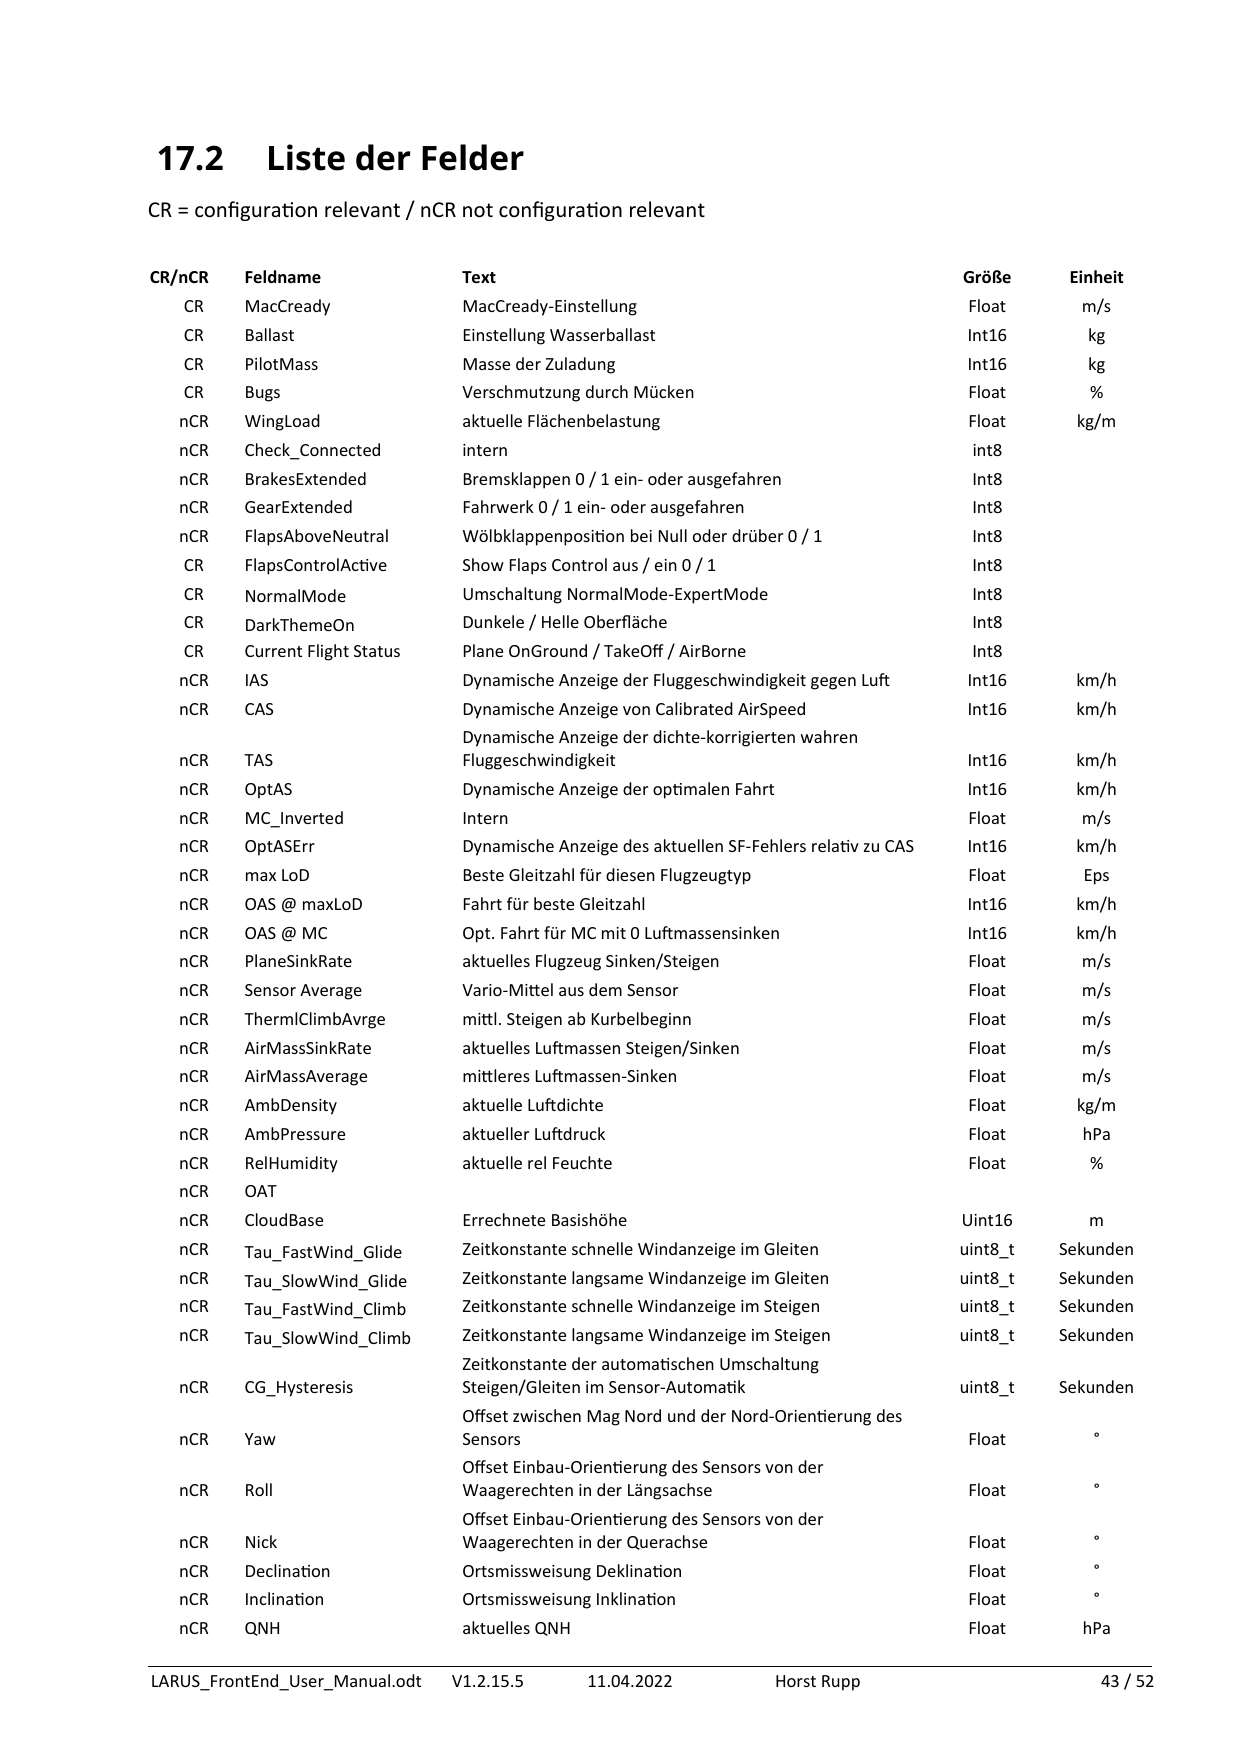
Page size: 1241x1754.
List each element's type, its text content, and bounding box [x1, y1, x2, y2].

table_cell Offset Einbau-Orientierung des Sensors von der Waagerechten in der Längsachse [459, 1453, 930, 1504]
table_cell nCR [146, 1033, 241, 1062]
table_cell FlapsControlActive [241, 550, 459, 579]
table_cell OAS @ maxLoD [241, 889, 459, 918]
table_cell m/s [1044, 1062, 1149, 1090]
table_cell aktuelles Flugzeug Sinken/Steigen [459, 947, 930, 975]
table_header Größe [930, 260, 1044, 291]
table_cell aktueller Luftdruck [459, 1119, 930, 1148]
table_cell Dynamische Anzeige von Calibrated AirSpeed [459, 694, 930, 722]
table_cell Int16 [930, 774, 1044, 803]
table_cell nCR [146, 1613, 241, 1642]
table_cell Dynamische Anzeige der Fluggeschwindigkeit gegen Luft [459, 665, 930, 694]
table_cell Umschaltung NormalMode-ExpertMode [459, 579, 930, 607]
table_cell Fahrwerk 0 / 1 ein- oder ausgefahren [459, 493, 930, 521]
table_cell MacCready-Einstellung [459, 291, 930, 320]
table_cell nCR [146, 918, 241, 947]
table_cell AirMassAverage [241, 1062, 459, 1090]
table_cell PlaneSinkRate [241, 947, 459, 975]
table_cell [1044, 464, 1149, 492]
table_cell [459, 1177, 930, 1205]
table_cell nCR [146, 975, 241, 1004]
table_cell Int8 [930, 636, 1044, 665]
table_cell AirMassSinkRate [241, 1033, 459, 1062]
table_cell [1044, 435, 1149, 464]
table_cell m/s [1044, 975, 1149, 1004]
table_cell CloudBase [241, 1205, 459, 1234]
table_cell Dunkele / Helle Oberfläche [459, 608, 930, 636]
table_cell nCR [146, 1177, 241, 1205]
table_cell uint8_t [930, 1349, 1044, 1401]
table_cell Declination [241, 1556, 459, 1584]
table_cell nCR [146, 889, 241, 918]
table_cell nCR [146, 947, 241, 975]
table_header Text [459, 260, 930, 291]
table_cell km/h [1044, 918, 1149, 947]
table_cell AmbPressure [241, 1119, 459, 1148]
table_cell nCR [146, 1004, 241, 1033]
table_cell Uint16 [930, 1205, 1044, 1234]
table_cell Float [930, 1613, 1044, 1642]
table_cell Float [930, 803, 1044, 832]
table_cell ° [1044, 1401, 1149, 1452]
table_cell Tau_SlowWind_Climb [241, 1320, 459, 1349]
table_cell CR [146, 579, 241, 607]
table_cell uint8_t [930, 1234, 1044, 1263]
table_cell [1044, 636, 1149, 665]
table_cell uint8_t [930, 1292, 1044, 1320]
table_cell Zeitkonstante schnelle Windanzeige im Gleiten [459, 1234, 930, 1263]
table_cell nCR [146, 1062, 241, 1090]
table_cell nCR [146, 1320, 241, 1349]
table_cell CR [146, 608, 241, 636]
table_cell Ortsmissweisung Inklination [459, 1585, 930, 1613]
table_cell CR [146, 378, 241, 406]
text CR = configuration relevant / nCR not configuration relevant [148, 195, 1152, 223]
table_cell kg [1044, 320, 1149, 349]
table_cell m/s [1044, 947, 1149, 975]
table_cell Int16 [930, 320, 1044, 349]
table_cell Nick [241, 1504, 459, 1556]
table_cell nCR [146, 435, 241, 464]
table_cell nCR [146, 1205, 241, 1234]
table_cell Int16 [930, 349, 1044, 377]
table_cell BrakesExtended [241, 464, 459, 492]
table_cell m [1044, 1205, 1149, 1234]
table_cell WingLoad [241, 406, 459, 435]
table_cell Opt. Fahrt für MC mit 0 Luftmassensinken [459, 918, 930, 947]
table_cell Float [930, 1148, 1044, 1177]
table_header Feldname [241, 260, 459, 291]
table_cell Int8 [930, 550, 1044, 579]
table_cell Float [930, 406, 1044, 435]
table_cell nCR [146, 860, 241, 889]
table_cell Offset zwischen Mag Nord und der Nord-Orientierung des Sensors [459, 1401, 930, 1452]
table_cell PilotMass [241, 349, 459, 377]
table_cell aktuelles Luftmassen Steigen/Sinken [459, 1033, 930, 1062]
table_cell Current Flight Status [241, 636, 459, 665]
table_cell OptAS [241, 774, 459, 803]
table_cell nCR [146, 1292, 241, 1320]
table_cell Int8 [930, 464, 1044, 492]
table_cell [1044, 579, 1149, 607]
table_cell int8 [930, 435, 1044, 464]
table_cell Int16 [930, 832, 1044, 860]
table_cell nCR [146, 774, 241, 803]
table_cell nCR [146, 694, 241, 722]
table_cell nCR [146, 521, 241, 550]
table_cell [1044, 550, 1149, 579]
table_cell Beste Gleitzahl für diesen Flugzeugtyp [459, 860, 930, 889]
table_cell Tau_FastWind_Glide [241, 1234, 459, 1263]
table_cell Eps [1044, 860, 1149, 889]
table_cell NormalMode [241, 579, 459, 607]
table_cell nCR [146, 665, 241, 694]
table_cell Show Flaps Control aus / ein 0 / 1 [459, 550, 930, 579]
table_cell nCR [146, 723, 241, 774]
table_cell Int8 [930, 493, 1044, 521]
table_cell CAS [241, 694, 459, 722]
table_cell Check_Connected [241, 435, 459, 464]
table_cell nCR [146, 803, 241, 832]
table_cell % [1044, 1148, 1149, 1177]
table_cell aktuelle Flächenbelastung [459, 406, 930, 435]
table_cell Dynamische Anzeige der optimalen Fahrt [459, 774, 930, 803]
table_cell Int16 [930, 889, 1044, 918]
table_cell Int8 [930, 521, 1044, 550]
table_cell ° [1044, 1585, 1149, 1613]
table_cell AmbDensity [241, 1090, 459, 1119]
table_cell hPa [1044, 1119, 1149, 1148]
table_cell Int16 [930, 723, 1044, 774]
subtitle Liste der Felder [148, 134, 1152, 180]
table_cell OAS @ MC [241, 918, 459, 947]
table_cell Int8 [930, 608, 1044, 636]
table_cell Sekunden [1044, 1234, 1149, 1263]
table_cell Float [930, 1090, 1044, 1119]
table_cell Vario-Mittel aus dem Sensor [459, 975, 930, 1004]
table_cell kg/m [1044, 406, 1149, 435]
table_cell Fahrt für beste Gleitzahl [459, 889, 930, 918]
table_cell hPa [1044, 1613, 1149, 1642]
table_header CR/nCR [146, 260, 241, 291]
table_cell Tau_FastWind_Climb [241, 1292, 459, 1320]
table_cell m/s [1044, 803, 1149, 832]
table_cell nCR [146, 1504, 241, 1556]
table_cell Float [930, 947, 1044, 975]
table_cell Intern [459, 803, 930, 832]
table_cell GearExtended [241, 493, 459, 521]
table_cell km/h [1044, 832, 1149, 860]
table_cell QNH [241, 1613, 459, 1642]
table_cell ° [1044, 1556, 1149, 1584]
table_cell Einstellung Wasserballast [459, 320, 930, 349]
table_cell nCR [146, 1090, 241, 1119]
table_cell Offset Einbau-Orientierung des Sensors von der Waagerechten in der Querachse [459, 1504, 930, 1556]
table_cell km/h [1044, 889, 1149, 918]
table_cell TAS [241, 723, 459, 774]
table_cell CR [146, 636, 241, 665]
table_cell FlapsAboveNeutral [241, 521, 459, 550]
table_cell mittleres Luftmassen-Sinken [459, 1062, 930, 1090]
table_cell Float [930, 1401, 1044, 1452]
table_cell Sekunden [1044, 1349, 1149, 1401]
table_cell Float [930, 860, 1044, 889]
table_cell Zeitkonstante langsame Windanzeige im Gleiten [459, 1263, 930, 1292]
table_cell nCR [146, 1453, 241, 1504]
table_cell Dynamische Anzeige des aktuellen SF-Fehlers relativ zu CAS [459, 832, 930, 860]
table_cell % [1044, 378, 1149, 406]
table_cell aktuelles QNH [459, 1613, 930, 1642]
table_cell Float [930, 1119, 1044, 1148]
table_cell CR [146, 320, 241, 349]
table_cell Float [930, 1504, 1044, 1556]
table_cell nCR [146, 1556, 241, 1584]
table_cell Float [930, 1556, 1044, 1584]
table_cell nCR [146, 493, 241, 521]
table_cell CR [146, 550, 241, 579]
table_cell Sekunden [1044, 1292, 1149, 1320]
table_cell Int16 [930, 665, 1044, 694]
table_cell Tau_SlowWind_Glide [241, 1263, 459, 1292]
table_cell Sensor Average [241, 975, 459, 1004]
table_cell km/h [1044, 665, 1149, 694]
table_cell m/s [1044, 291, 1149, 320]
table_header Einheit [1044, 260, 1149, 291]
table_cell [1044, 608, 1149, 636]
table_cell Yaw [241, 1401, 459, 1452]
table_cell uint8_t [930, 1263, 1044, 1292]
table_cell Float [930, 1453, 1044, 1504]
table_cell Zeitkonstante schnelle Windanzeige im Steigen [459, 1292, 930, 1320]
table_cell nCR [146, 1349, 241, 1401]
table_cell Bremsklappen 0 / 1 ein- oder ausgefahren [459, 464, 930, 492]
table_cell Dynamische Anzeige der dichte-korrigierten wahren Fluggeschwindigkeit [459, 723, 930, 774]
table_cell nCR [146, 1234, 241, 1263]
table_cell Plane OnGround / TakeOff / AirBorne [459, 636, 930, 665]
table_cell ThermlClimbAvrge [241, 1004, 459, 1033]
table_cell Float [930, 378, 1044, 406]
table_cell km/h [1044, 723, 1149, 774]
table_cell mittl. Steigen ab Kurbelbeginn [459, 1004, 930, 1033]
table_cell OptASErr [241, 832, 459, 860]
table_cell [1044, 493, 1149, 521]
table_cell DarkThemeOn [241, 608, 459, 636]
table_cell m/s [1044, 1033, 1149, 1062]
table_cell nCR [146, 1401, 241, 1452]
table_cell OAT [241, 1177, 459, 1205]
table_cell nCR [146, 1148, 241, 1177]
table_cell Errechnete Basishöhe [459, 1205, 930, 1234]
table_cell MacCready [241, 291, 459, 320]
table_cell nCR [146, 832, 241, 860]
table_cell km/h [1044, 694, 1149, 722]
table_cell Masse der Zuladung [459, 349, 930, 377]
table_cell Ortsmissweisung Deklination [459, 1556, 930, 1584]
table_cell nCR [146, 1119, 241, 1148]
table_cell Float [930, 975, 1044, 1004]
table_cell intern [459, 435, 930, 464]
table_cell Int16 [930, 918, 1044, 947]
table_cell Ballast [241, 320, 459, 349]
table_cell [1044, 1177, 1149, 1205]
table_cell nCR [146, 406, 241, 435]
table_cell ° [1044, 1453, 1149, 1504]
table_cell Int8 [930, 579, 1044, 607]
table_cell RelHumidity [241, 1148, 459, 1177]
table_cell Sekunden [1044, 1320, 1149, 1349]
table_cell CR [146, 291, 241, 320]
table_cell m/s [1044, 1004, 1149, 1033]
table_cell nCR [146, 1263, 241, 1292]
table_cell Bugs [241, 378, 459, 406]
table_cell [1044, 521, 1149, 550]
table_cell nCR [146, 464, 241, 492]
table_cell Float [930, 1004, 1044, 1033]
table_cell Verschmutzung durch Mücken [459, 378, 930, 406]
table_cell CR [146, 349, 241, 377]
table_cell kg/m [1044, 1090, 1149, 1119]
table_cell CG_Hysteresis [241, 1349, 459, 1401]
table_cell IAS [241, 665, 459, 694]
table_cell Float [930, 291, 1044, 320]
table_cell nCR [146, 1585, 241, 1613]
table_cell ° [1044, 1504, 1149, 1556]
table_cell Inclination [241, 1585, 459, 1613]
table_cell [930, 1177, 1044, 1205]
table_cell Zeitkonstante der automatischen Umschaltung Steigen/Gleiten im Sensor-Automatik [459, 1349, 930, 1401]
table_cell aktuelle rel Feuchte [459, 1148, 930, 1177]
table_cell km/h [1044, 774, 1149, 803]
table_cell Wölbklappenposition bei Null oder drüber 0 / 1 [459, 521, 930, 550]
table_cell max LoD [241, 860, 459, 889]
table_cell Int16 [930, 694, 1044, 722]
table_cell uint8_t [930, 1320, 1044, 1349]
table_cell Float [930, 1062, 1044, 1090]
table_cell Float [930, 1033, 1044, 1062]
table_cell Float [930, 1585, 1044, 1613]
table_cell Zeitkonstante langsame Windanzeige im Steigen [459, 1320, 930, 1349]
table_cell aktuelle Luftdichte [459, 1090, 930, 1119]
table_cell MC_Inverted [241, 803, 459, 832]
table_cell Sekunden [1044, 1263, 1149, 1292]
table_cell kg [1044, 349, 1149, 377]
table_cell Roll [241, 1453, 459, 1504]
